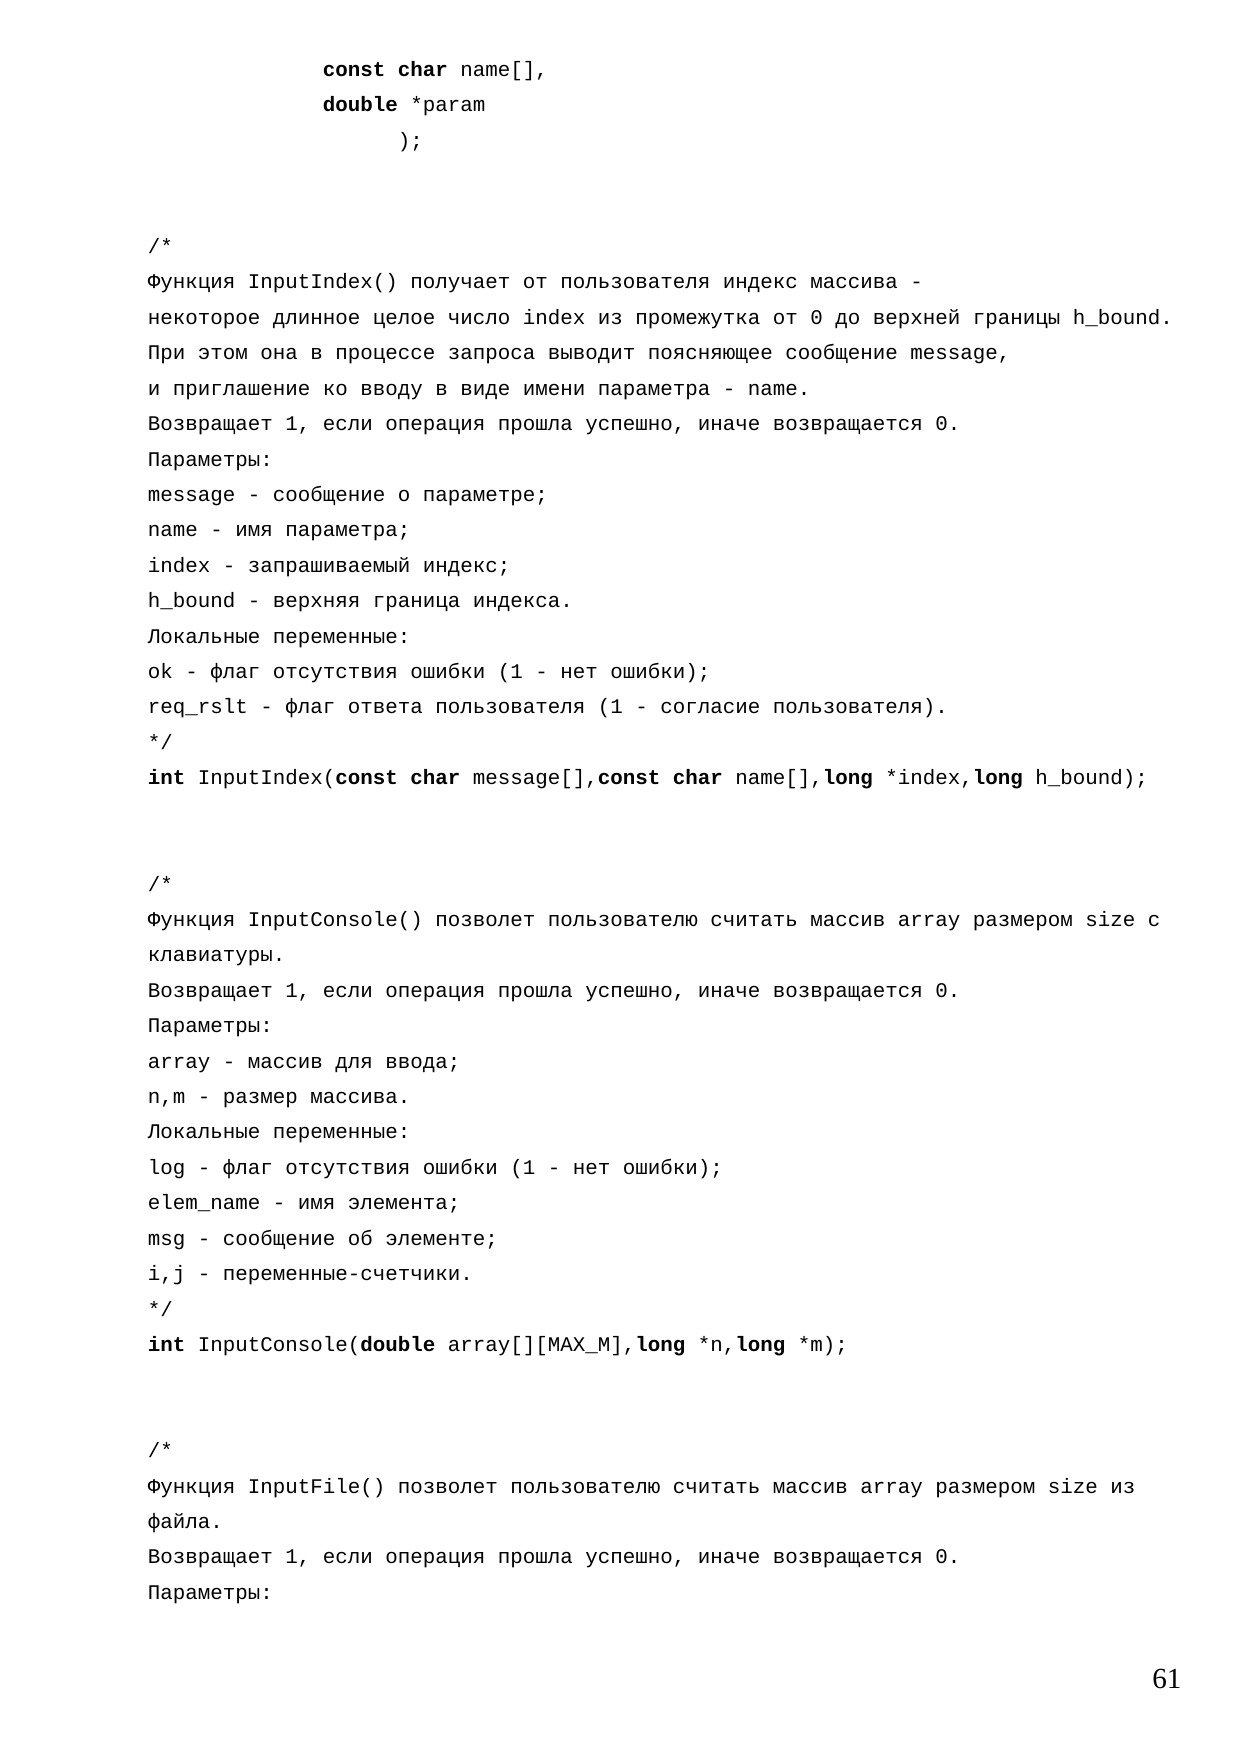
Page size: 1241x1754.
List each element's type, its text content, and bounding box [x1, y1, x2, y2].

text req_rslt - флаг ответа пользователя (1 - согласие пользователя). [148, 697, 1181, 720]
text Локальные переменные: [148, 626, 1181, 649]
text Возвращает 1, если операция прошла успешно, иначе возвращается 0. [148, 1547, 1181, 1570]
text Локальные переменные: [148, 1122, 1181, 1145]
text h_bound - верхняя граница индекса. [148, 590, 1181, 614]
text /* [148, 236, 1181, 260]
text ok - флаг отсутствия ошибки (1 - нет ошибки); [148, 661, 1181, 685]
text index - запрашиваемый индекс; [148, 555, 1181, 578]
text Параметры: [148, 1582, 1181, 1606]
text /* [148, 1440, 1181, 1464]
text и приглашение ко вводу в виде имени параметра - name. [148, 378, 1181, 401]
text /* [148, 874, 1181, 897]
text Функция InputIndex() получает от пользователя индекс массива - [148, 272, 1181, 295]
text Возвращает 1, если операция прошла успешно, иначе возвращается 0. [148, 980, 1181, 1003]
text array - массив для ввода; [148, 1051, 1181, 1074]
text Функция InputConsole() позволет пользователю считать массив array размером size с клавиатуры. [148, 909, 1181, 968]
text name - имя параметра; [148, 519, 1181, 543]
text Функция InputFile() позволет пользователю считать массив array размером size из файла. [148, 1476, 1181, 1535]
text elem_name - имя элемента; [148, 1192, 1181, 1216]
text log - флаг отсутствия ошибки (1 - нет ошибки); [148, 1157, 1181, 1181]
text msg - сообщение об элементе; [148, 1228, 1181, 1251]
text const char name[], [148, 59, 1181, 83]
text i,j - переменные-счетчики. [148, 1263, 1181, 1287]
text message - сообщение о параметре; [148, 484, 1181, 508]
text n,m - размер массива. [148, 1086, 1181, 1110]
text double *param [148, 94, 1181, 118]
text При этом она в процессе запроса выводит поясняющее сообщение message, [148, 342, 1181, 366]
text int InputConsole(double array[][MAX_M],long *n,long *m); [148, 1334, 1181, 1358]
text Возвращает 1, если операция прошла успешно, иначе возвращается 0. [148, 413, 1181, 437]
text */ [148, 1299, 1181, 1322]
text Параметры: [148, 449, 1181, 472]
text некоторое длинное целое число index из промежутка от 0 до верхней границы h_bound. [148, 307, 1181, 331]
text */ [148, 732, 1181, 756]
text Параметры: [148, 1015, 1181, 1039]
text ); [148, 130, 1181, 153]
text int InputIndex(const char message[],const char name[],long *index,long h_bound); [148, 767, 1181, 791]
